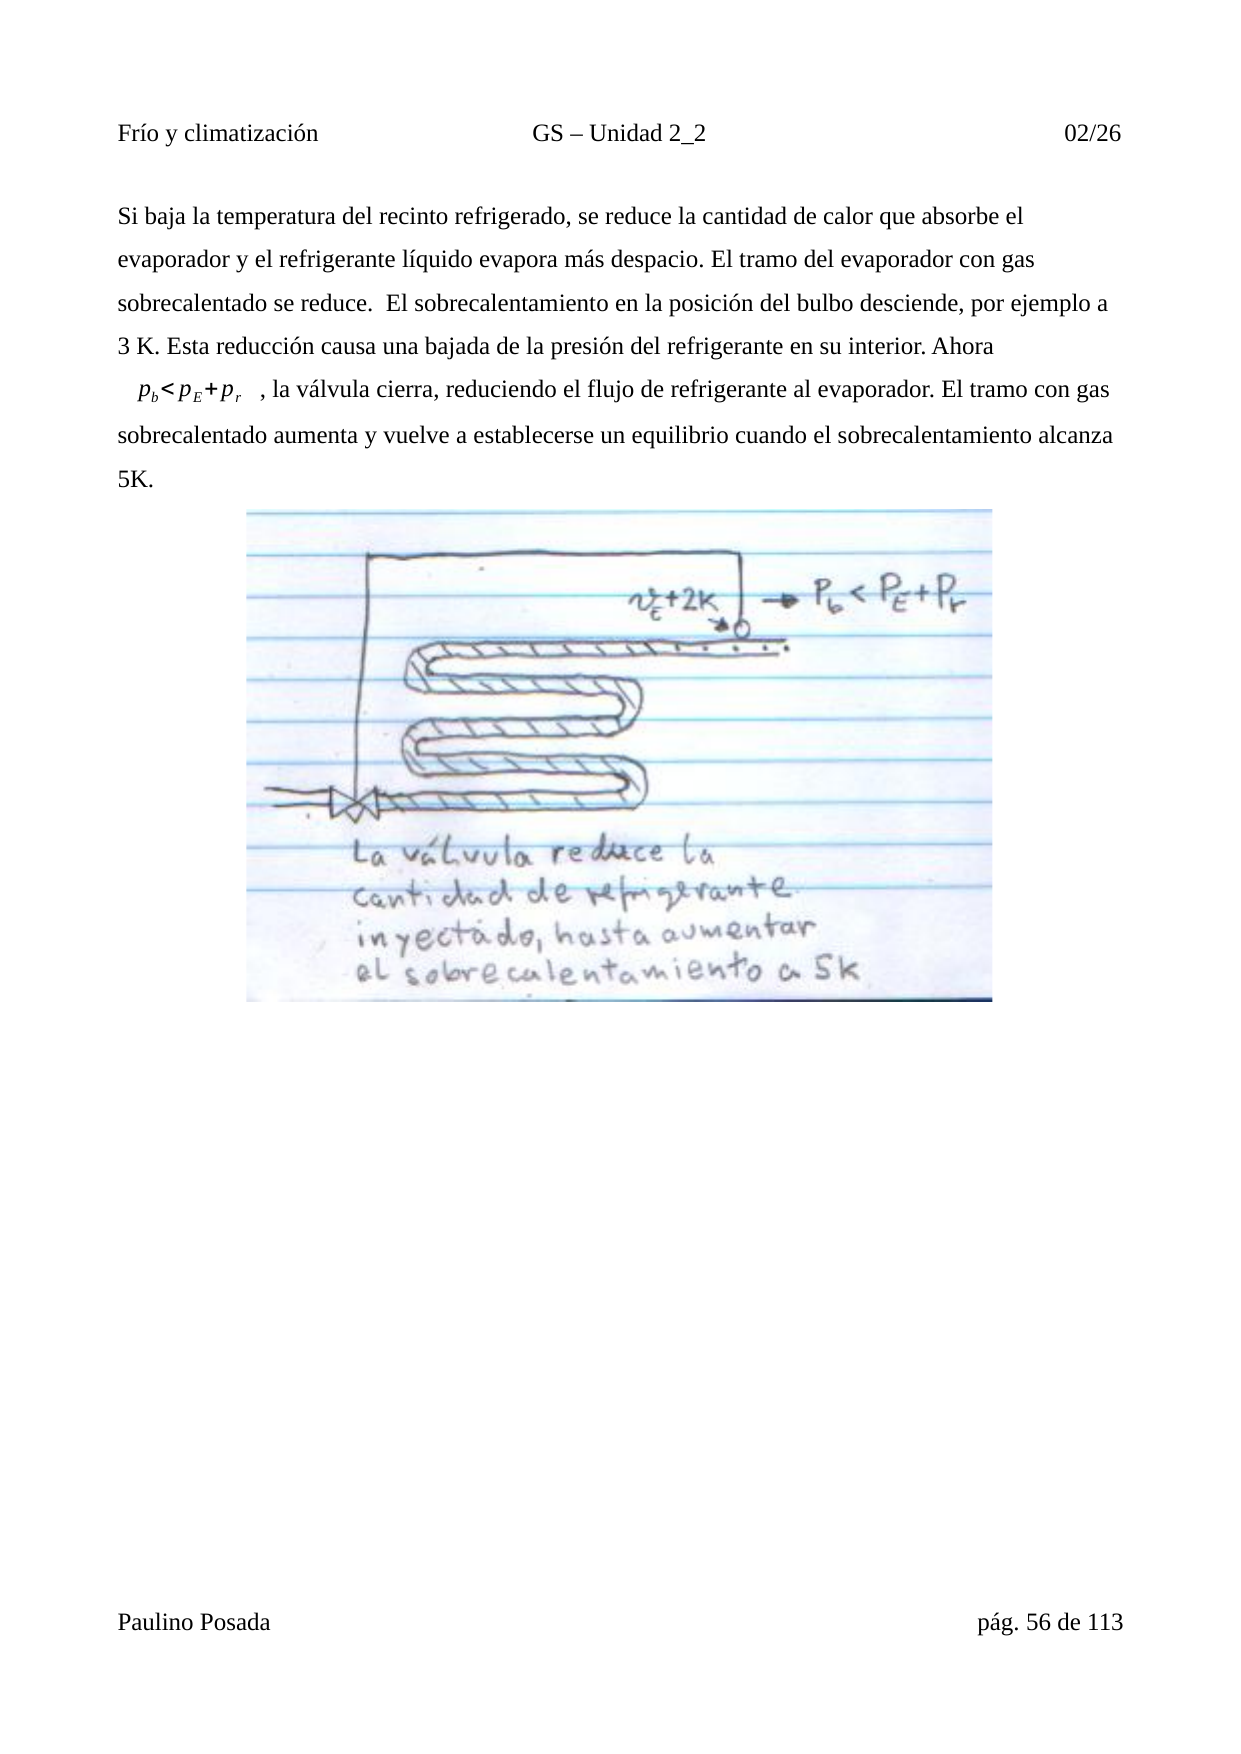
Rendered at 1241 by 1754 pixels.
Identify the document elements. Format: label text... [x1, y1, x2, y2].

text Si baja la temperatura del recinto refrigerado, se reduce la cantidad de calor que absorbe el evaporador y el refrigerante líquido evapora más despacio. El tramo del evaporador con gas sobrecalentado se reduce. El sobrecalentamiento en la posición del bulbo desciende, por ejemplo a 3 K. Esta reducción causa una bajada de la presión del refrigerante en su interior. Ahora , la válvula cierra, reduciendo el flujo de refrigerante al evaporador. El tramo con gas sobrecalentado aumenta y vuelve a establecerse un equilibrio cuando el sobrecalentamiento alcanza 5K. [117, 201, 1123, 492]
picture [246, 509, 993, 1002]
